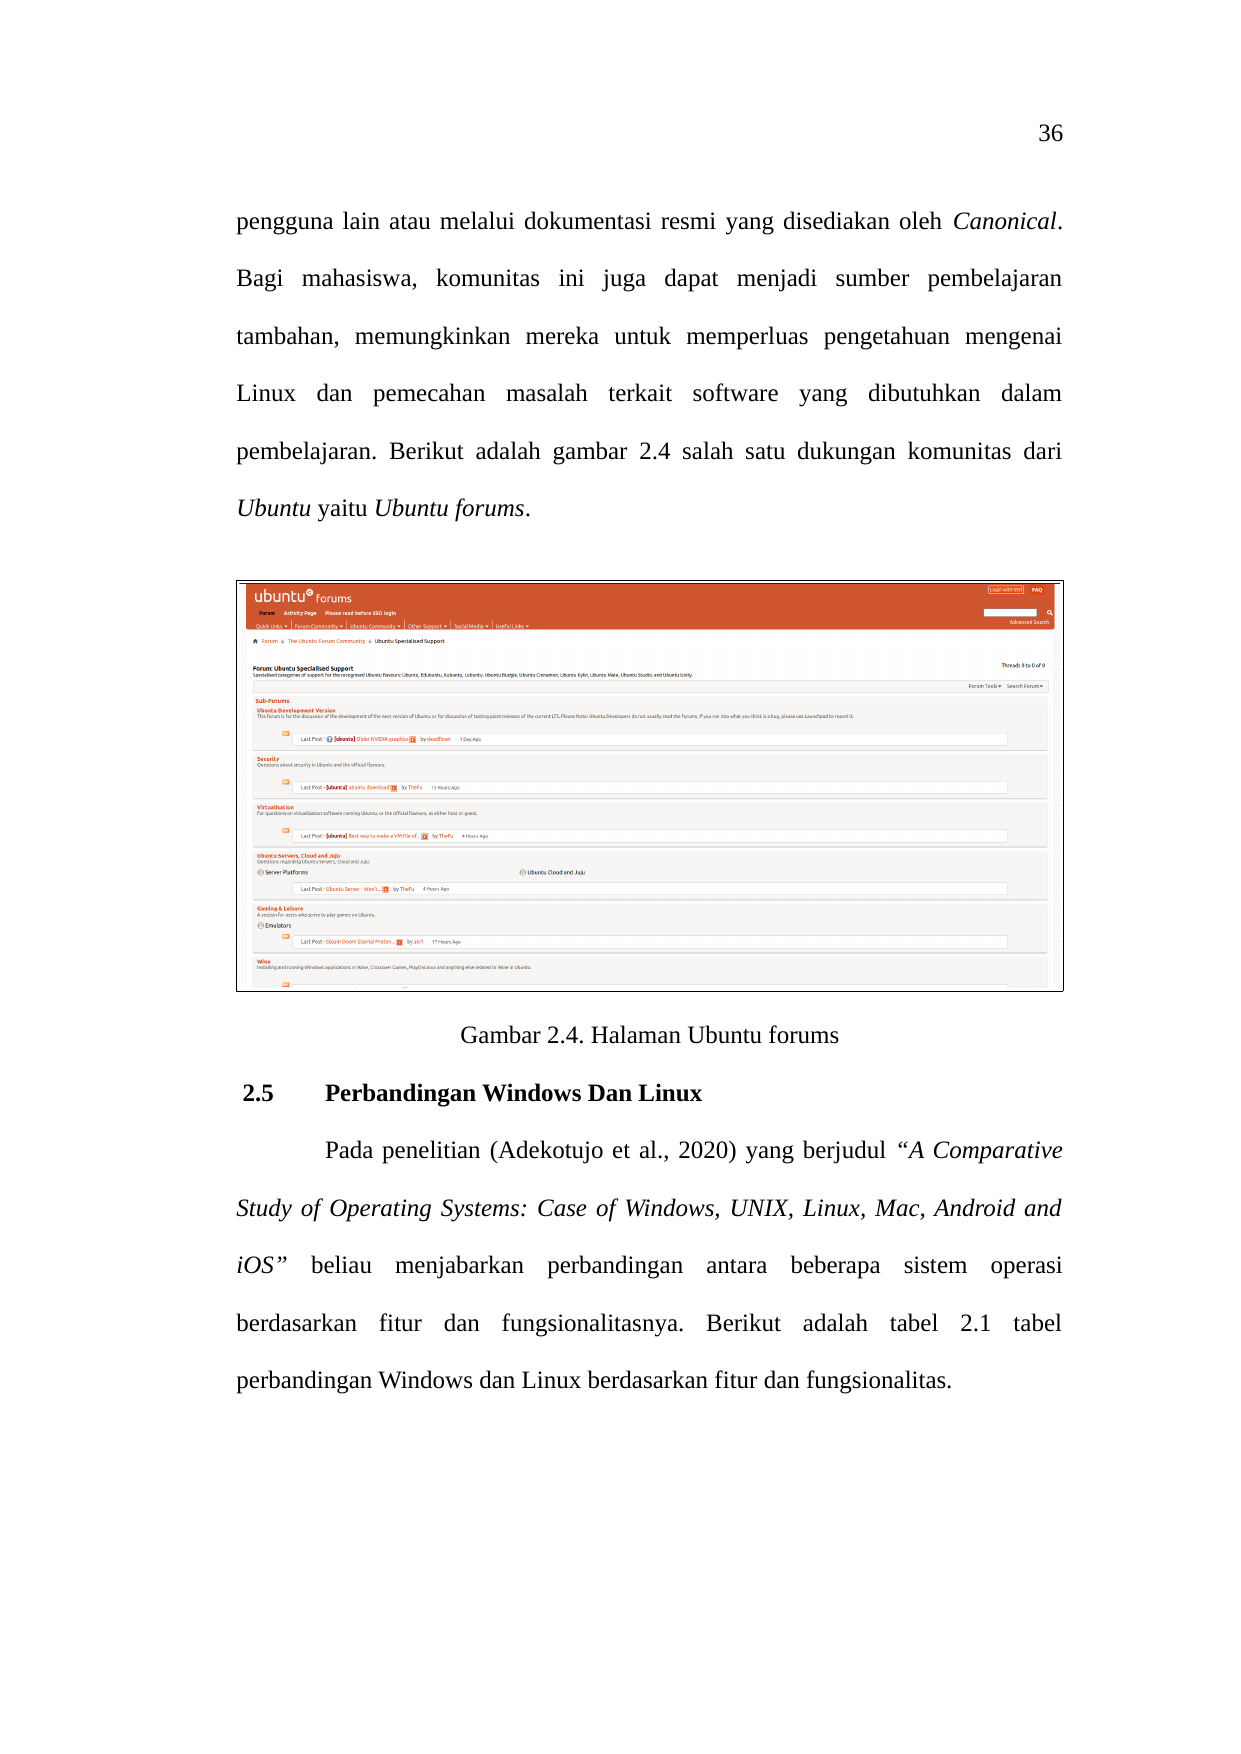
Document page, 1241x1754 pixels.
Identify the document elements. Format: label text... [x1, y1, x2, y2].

picture [239, 583, 1060, 988]
text Pada penelitian (Adekotujo et al., 2020) yang berjudul “A Comparative Study of Operating Systems: Case of Windows, UNIX, Linux, Mac, Android and iOS” beliau menjabarkan perbandingan antara beberapa sistem operasi berdasarkan fitur dan fungsionalitasnya. Berikut adalah tabel 2.1 tabel perbandingan Windows dan Linux berdasarkan fitur dan fungsionalitas. [236, 1135, 1063, 1394]
subtitle Perbandingan Windows dan Linux [236, 1078, 1063, 1106]
text pengguna lain atau melalui dokumentasi resmi yang disediakan oleh Canonical. Bagi mahasiswa, komunitas ini juga dapat menjadi sumber pembelajaran tambahan, memungkinkan mereka untuk memperluas pengetahuan mengenai Linux dan pemecahan masalah terkait software yang dibutuhkan dalam pembelajaran. Berikut adalah gambar 2.4 salah satu dukungan komunitas dari Ubuntu yaitu Ubuntu forums. [236, 206, 1063, 522]
text Gambar 2.4. Halaman Ubuntu forums [236, 992, 1063, 1049]
text [237, 581, 1063, 991]
